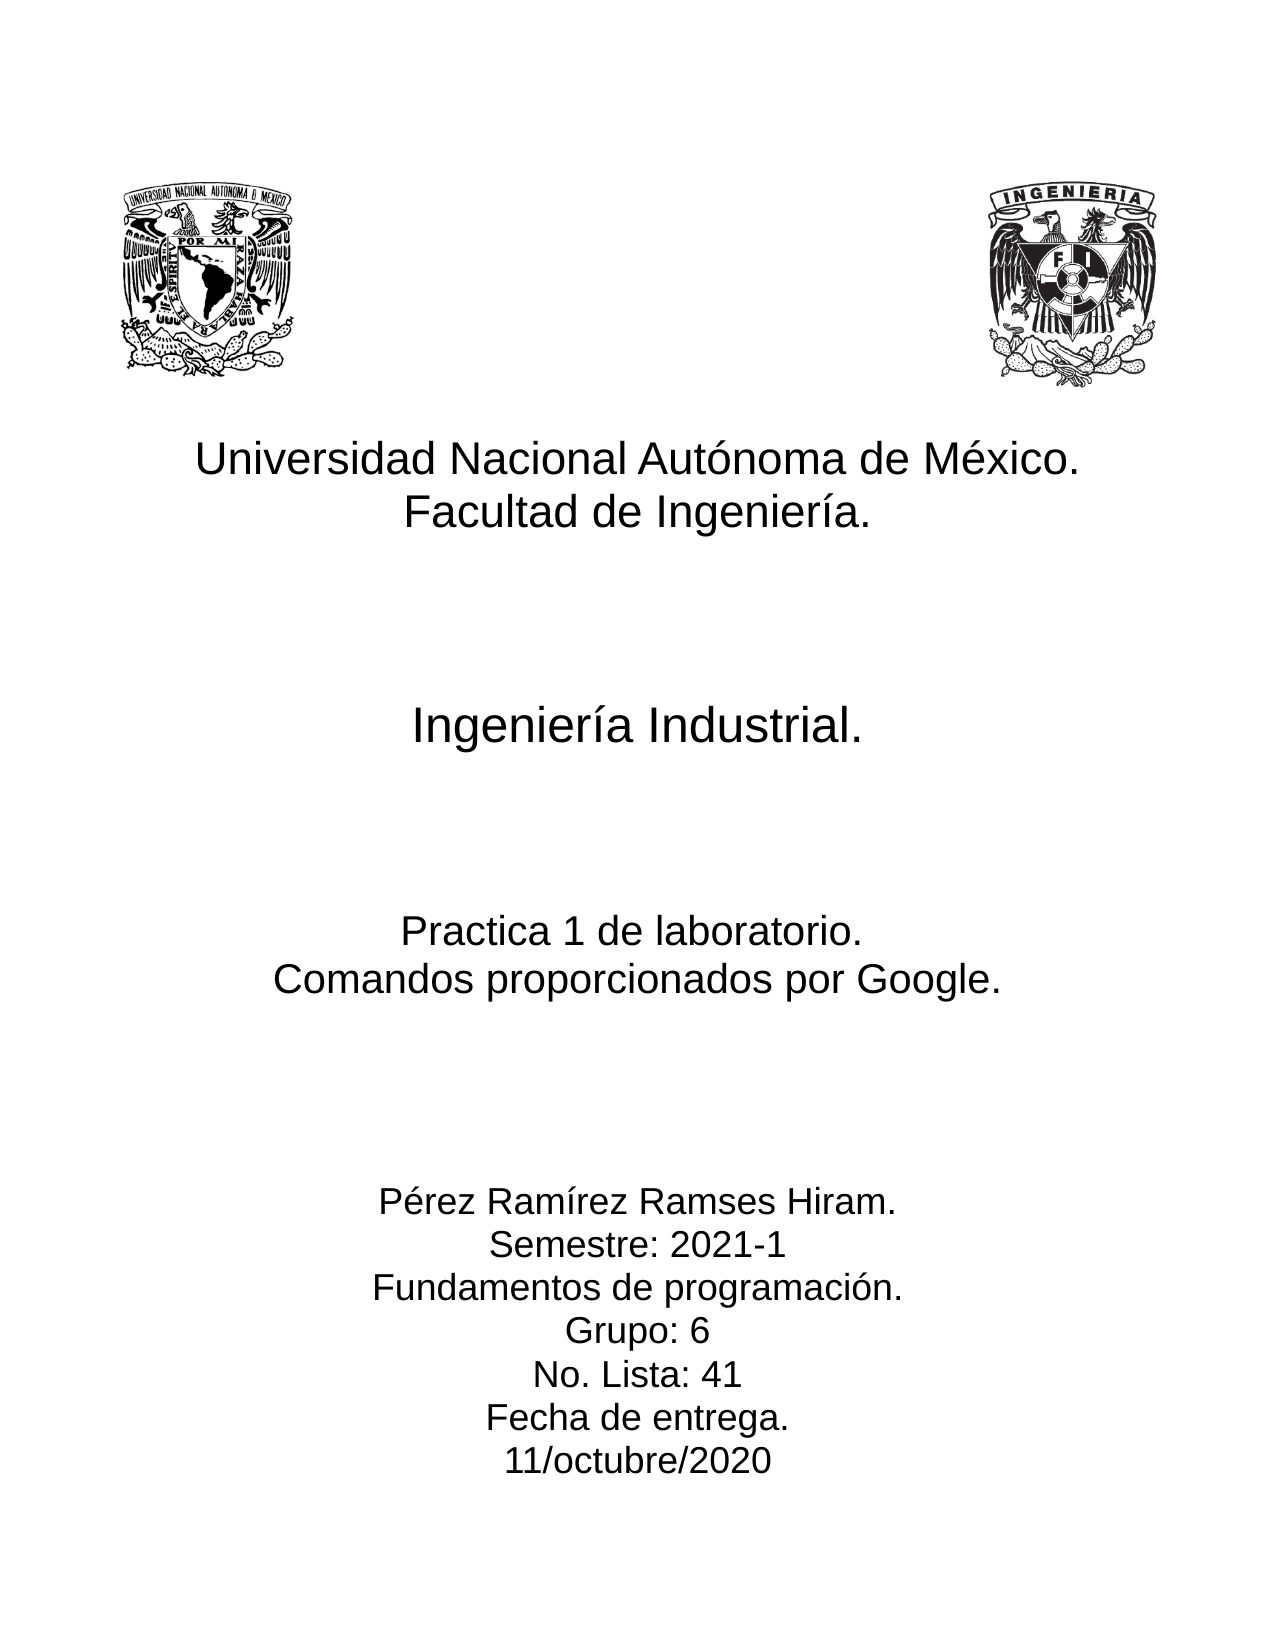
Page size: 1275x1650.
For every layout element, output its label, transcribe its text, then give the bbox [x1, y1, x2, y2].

text Fundamentos de programación. [112, 1266, 1162, 1309]
text Semestre: 2021-1 [112, 1222, 1162, 1266]
text No. Lista: 41 [112, 1352, 1162, 1395]
text Universidad Nacional Autónoma de México. [112, 432, 1162, 484]
text Practica 1 de laboratorio. Comandos proporcionados por Google. [112, 906, 1162, 1002]
text 11/octubre/2020 [112, 1438, 1162, 1481]
text Grupo: 6 [112, 1309, 1162, 1352]
text Facultad de Ingeniería. [112, 484, 1162, 537]
text Fecha de entrega. [112, 1395, 1162, 1438]
text Pérez Ramírez Ramses Hiram. [112, 1179, 1162, 1222]
text Ingeniería Industrial. [112, 695, 1162, 753]
